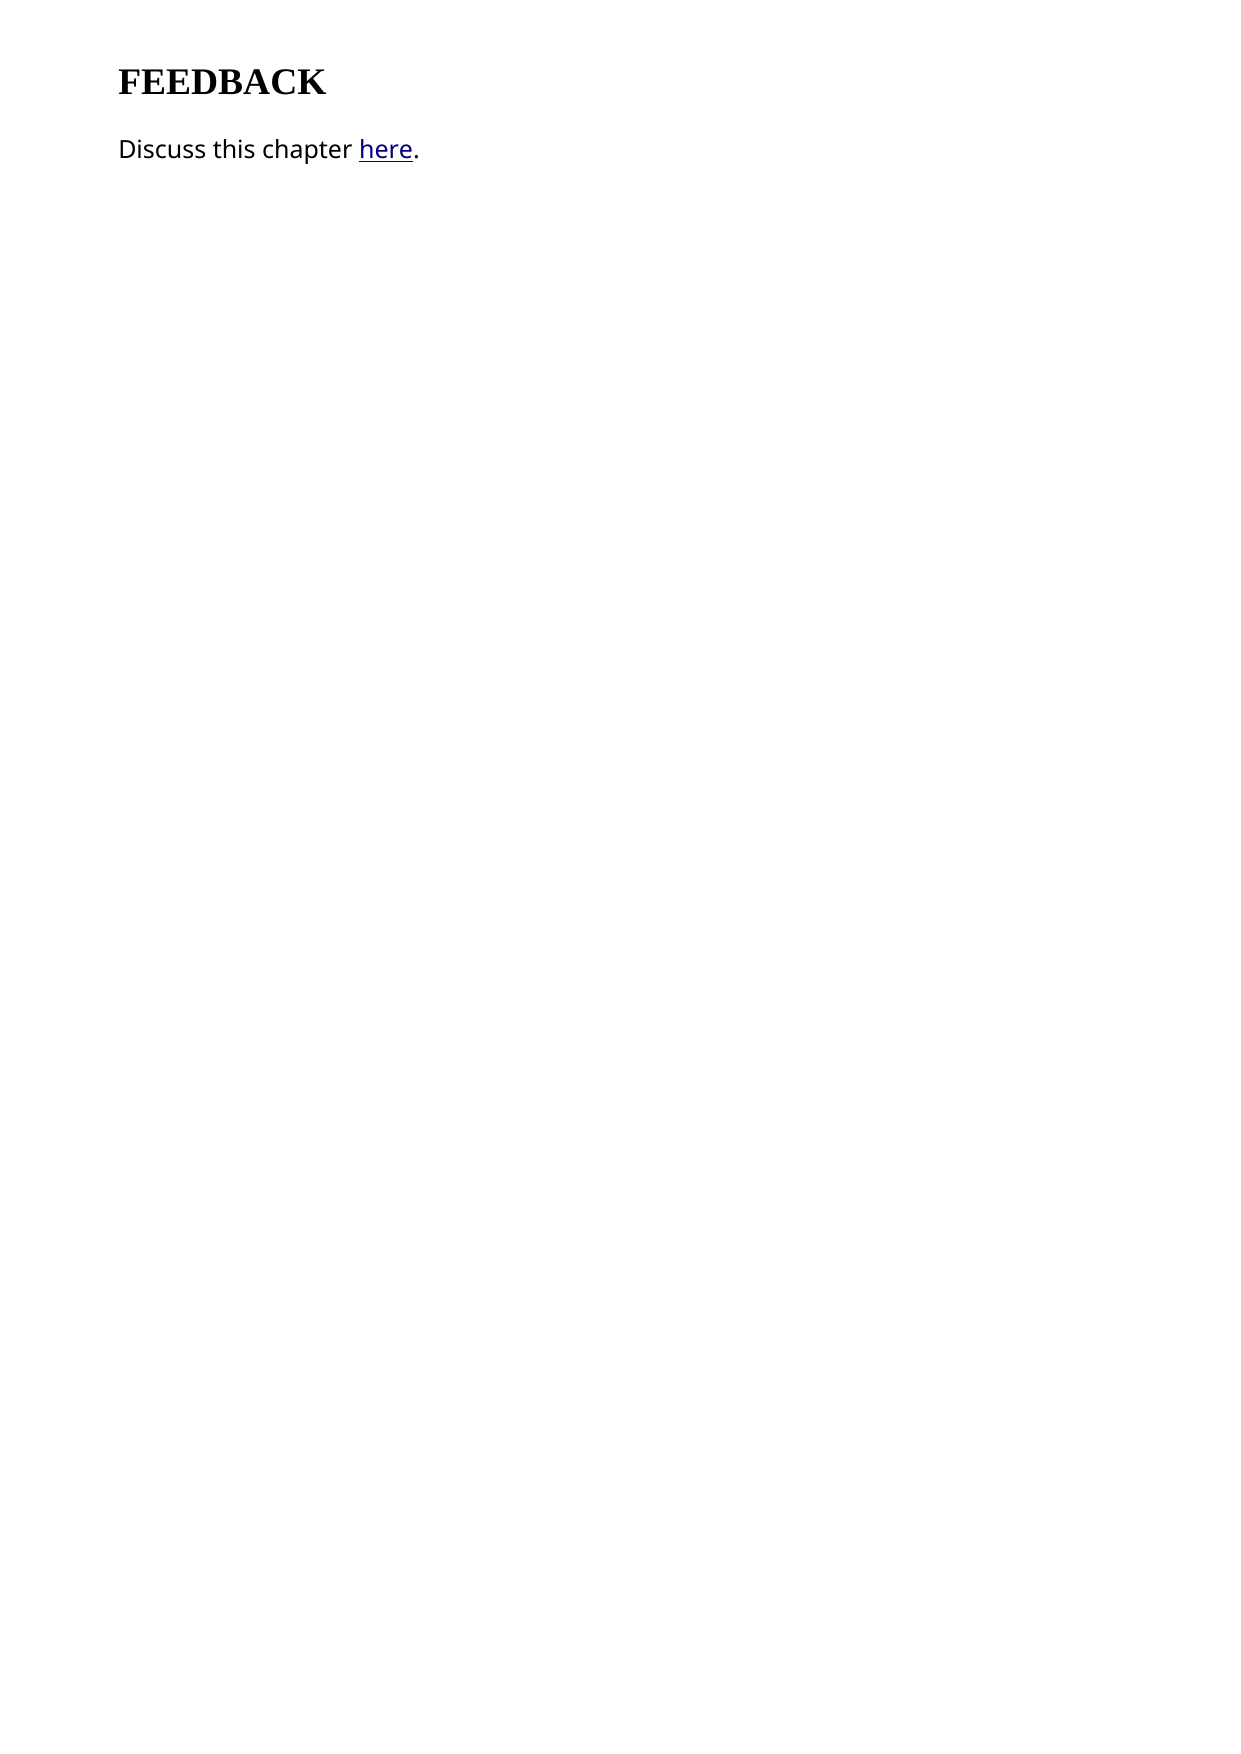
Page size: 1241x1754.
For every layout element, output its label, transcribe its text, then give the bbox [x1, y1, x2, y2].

text Discuss this chapter here. [118, 132, 1181, 166]
subtitle Feedback [118, 59, 1181, 102]
